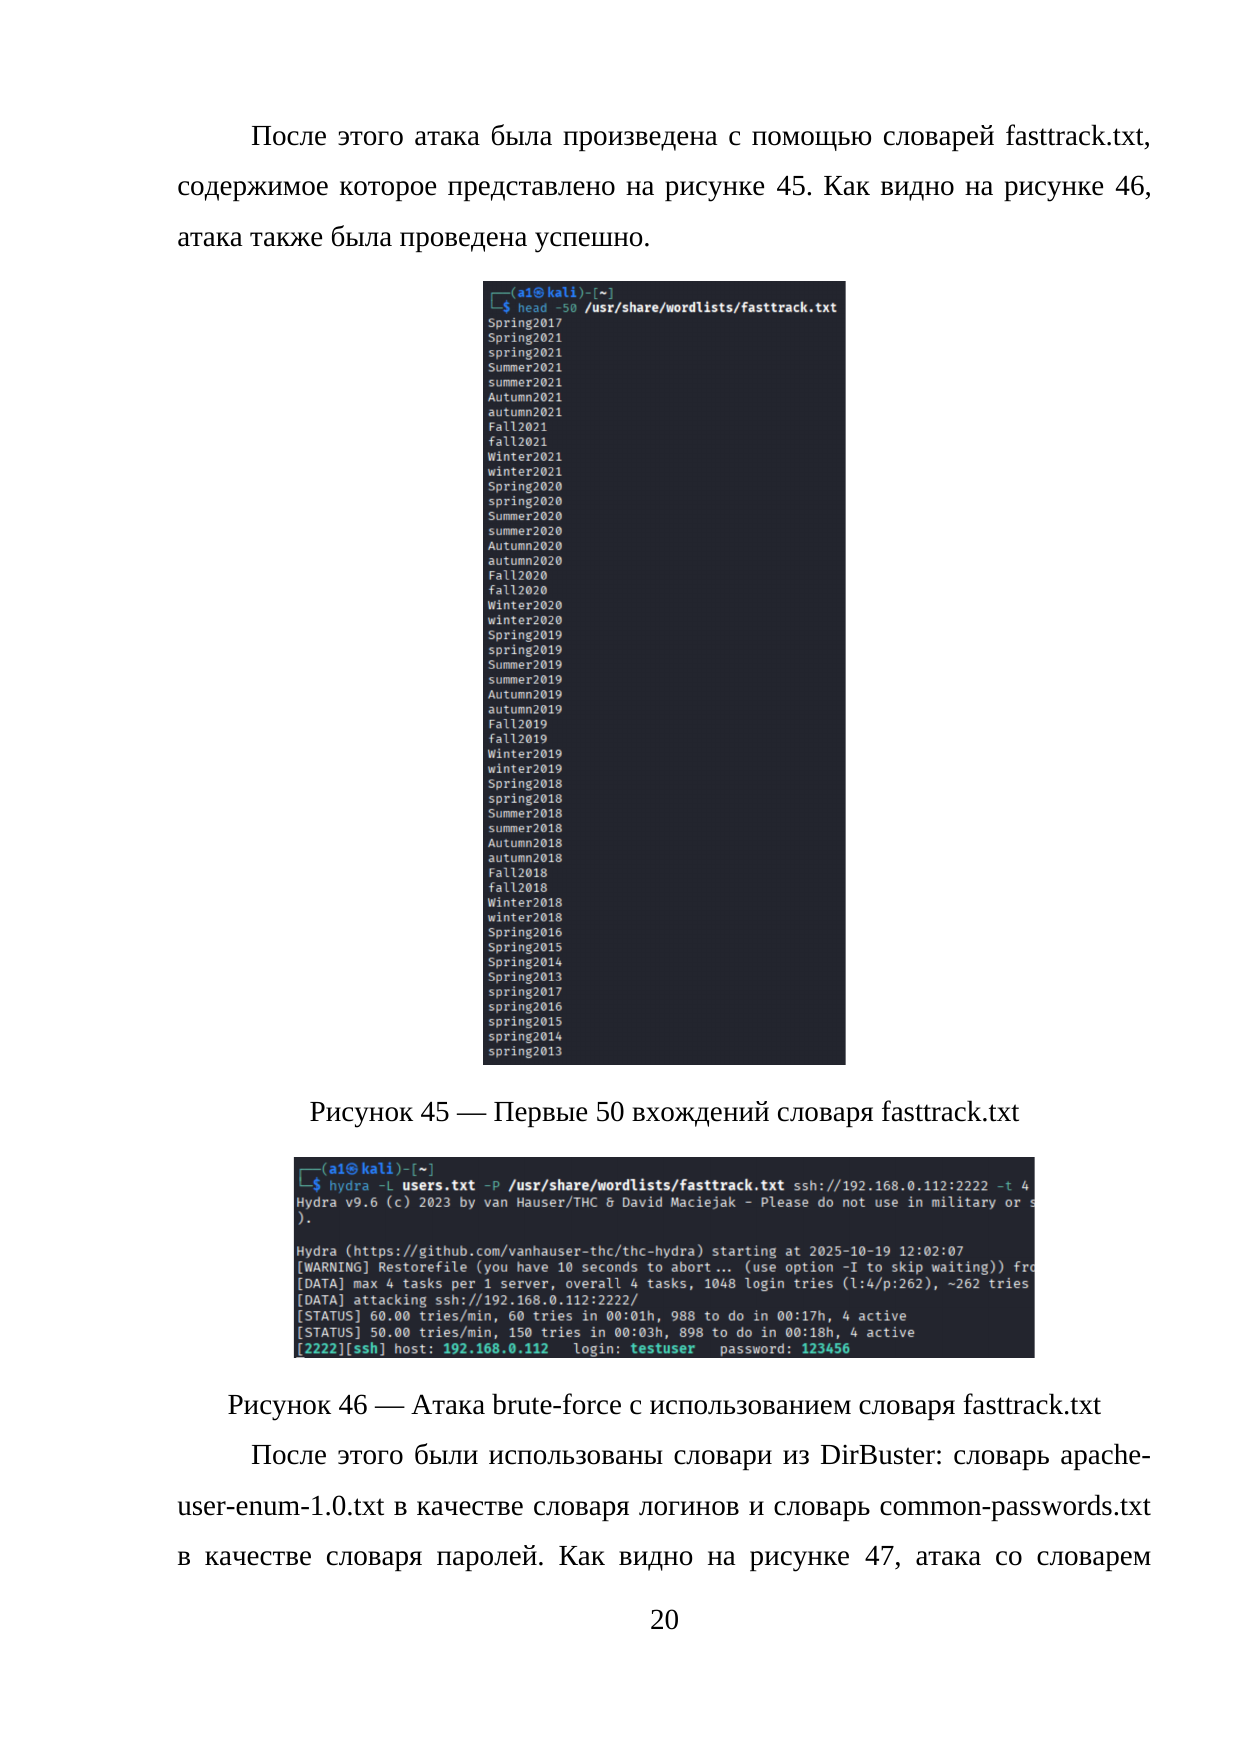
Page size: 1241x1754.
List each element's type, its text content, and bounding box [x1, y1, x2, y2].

picture [293, 1157, 1035, 1358]
text После этого атака была произведена с помощью словарей fasttrack.txt, содержимое которое представлено на рисунке 45. Как видно на рисунке 46, атака также была проведена успешно. [177, 118, 1152, 252]
text Рисунок 46 — Атака brute-force с использованием словаря fasttrack.txt [177, 1157, 1152, 1421]
text После этого были использованы словари из DirBuster: словарь apache-user-enum-1.0.txt в качестве словаря логинов и словарь common-passwords.txt в качестве словаря паролей. Как видно на рисунке 47, атака со словарем [177, 1437, 1152, 1571]
text Рисунок 45 — Первые 50 вхождений словаря fasttrack.txt [278, 282, 1050, 1127]
picture [483, 281, 846, 1065]
